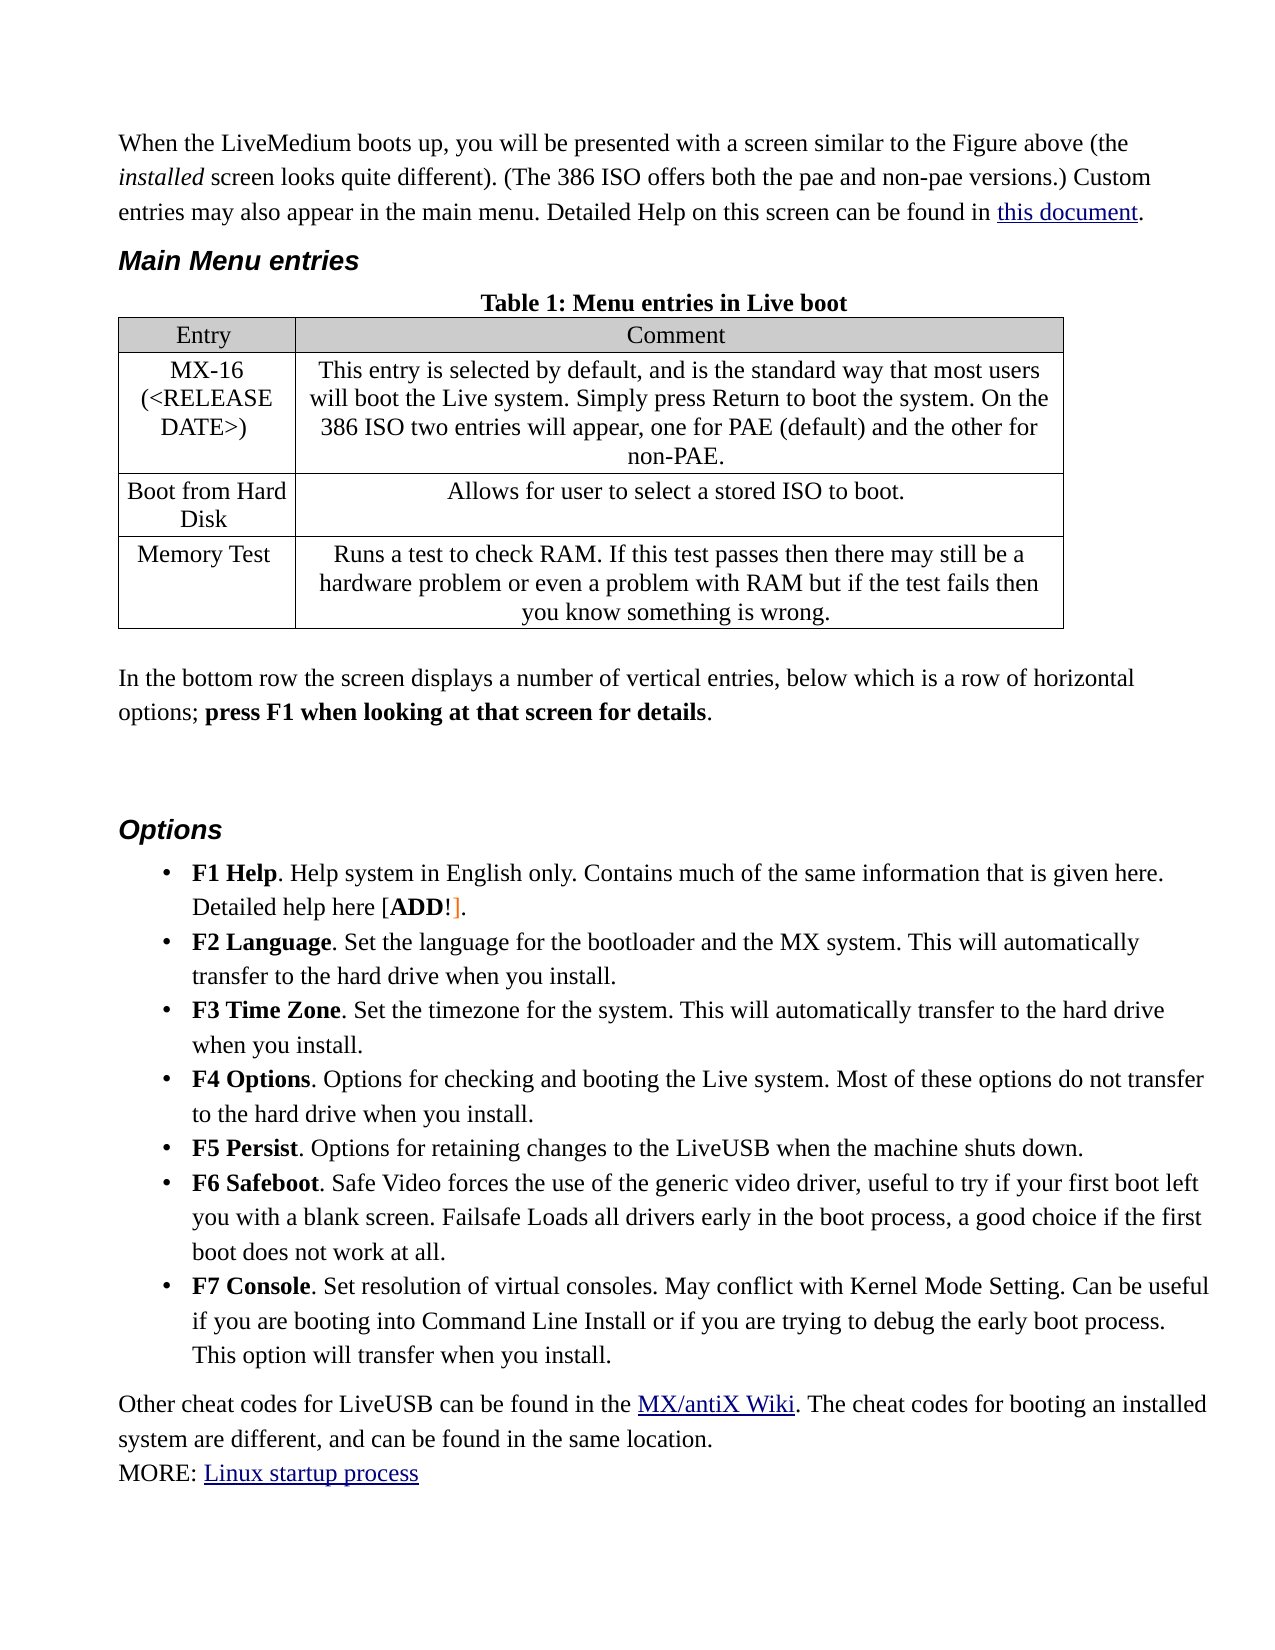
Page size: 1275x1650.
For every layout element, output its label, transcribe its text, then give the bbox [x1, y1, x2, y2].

table_cell Allows for user to select a stored ISO to boot. [296, 474, 1063, 536]
list F2 Language. Set the language for the bootloader and the MX system. This will automatically transfer to the hard drive when you install. [162, 927, 1216, 990]
list F4 Options. Options for checking and booting the Live system. Most of these options do not transfer to the hard drive when you install. [162, 1064, 1216, 1128]
list F6 Safeboot. Safe Video forces the use of the generic video driver, useful to try if your first boot left you with a blank screen. Failsafe Loads all drivers early in the boot process, a good choice if the first boot does not work at all. [162, 1168, 1216, 1266]
text Other cheat codes for LiveUSB can be found in the MX/antiX Wiki. The cheat codes for booting an installed system are different, and can be found in the same location. [118, 1389, 1216, 1453]
text MORE: Linux startup process [118, 1458, 1216, 1487]
table_cell Runs a test to check RAM. If this test passes then there may still be a hardware problem or even a problem with RAM but if the test fails then you know something is wrong. [296, 537, 1063, 628]
list F7 Console. Set resolution of virtual consoles. May conflict with Kernel Mode Setting. Can be useful if you are booting into Command Line Install or if you are trying to debug the early boot process. This option will transfer when you install. [162, 1271, 1216, 1369]
text When the LiveMedium boots up, you will be presented with a screen similar to the Figure above (the installed screen looks quite different). (The 386 ISO offers both the pae and non-pae versions.) Custom entries may also appear in the main menu. Detailed Help on this screen can be found in this document. [118, 128, 1216, 226]
table_header Entry [119, 318, 295, 352]
list F3 Time Zone. Set the timezone for the system. This will automatically transfer to the hard drive when you install. [162, 996, 1216, 1059]
table_cell MX-16 (<RELEASE DATE>) [119, 353, 295, 473]
table_cell Boot from Hard Disk [119, 474, 295, 536]
table_cell Memory Test [119, 537, 295, 628]
table_cell This entry is selected by default, and is the standard way that most users will boot the Live system. Simply press Return to boot the system. On the 386 ISO two entries will appear, one for PAE (default) and the other for non-PAE. [296, 353, 1063, 473]
subtitle Table 1: Menu entries in Live boot [118, 288, 1216, 317]
subtitle Main Menu entries [118, 244, 1216, 276]
list F1 Help. Help system in English only. Contains much of the same information that is given here. Detailed help here [ADD!]. [162, 858, 1216, 921]
list F5 Persist. Options for retaining changes to the LiveUSB when the machine shuts down. [162, 1133, 1216, 1162]
subtitle Options [118, 813, 1216, 845]
table_header Comment [296, 318, 1063, 352]
text In the bottom row the screen displays a number of vertical entries, below which is a row of horizontal options; press F1 when looking at that screen for details. [118, 663, 1216, 726]
